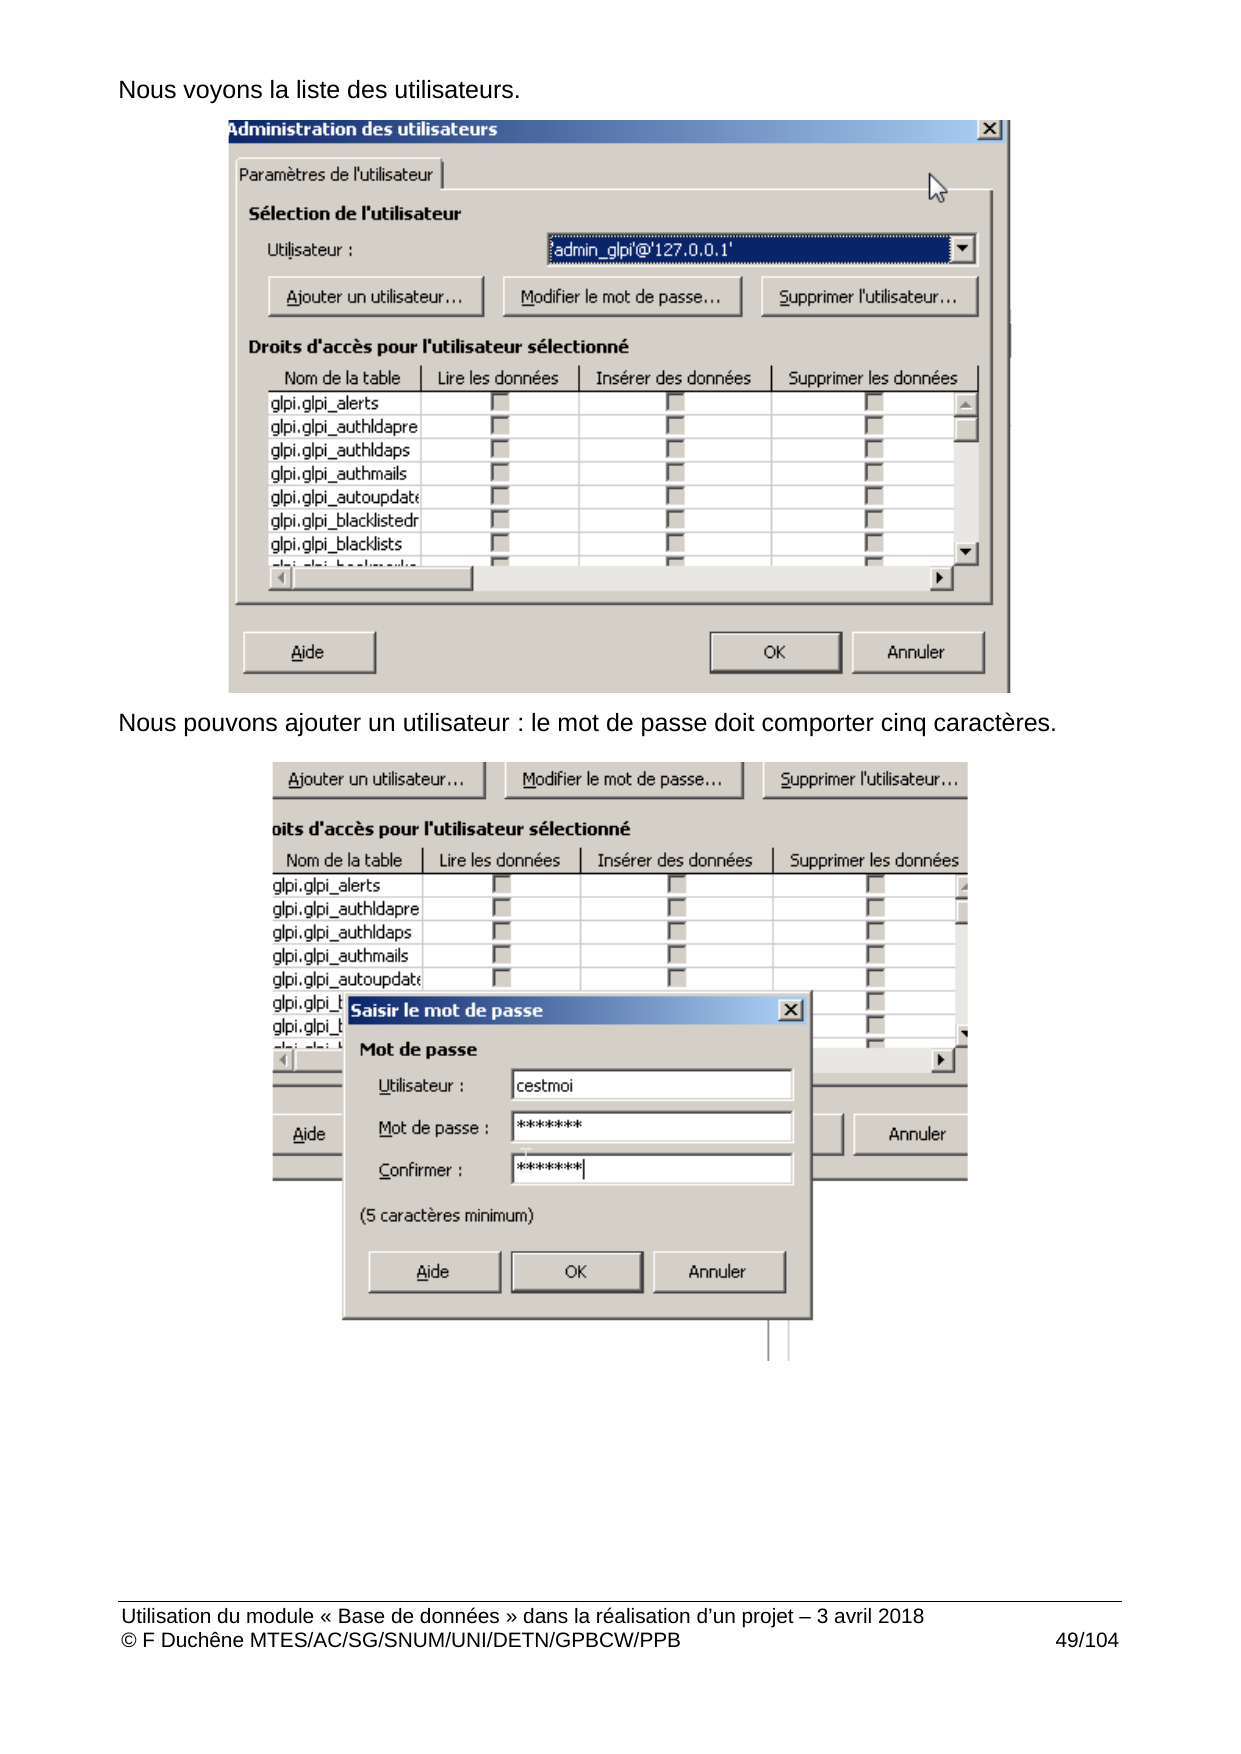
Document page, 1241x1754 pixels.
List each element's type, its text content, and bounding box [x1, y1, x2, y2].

picture [272, 762, 968, 1361]
picture [228, 120, 1012, 693]
text Nous pouvons ajouter un utilisateur : le mot de passe doit comporter cinq caractères. [118, 707, 1122, 736]
text Nous voyons la liste des utilisateurs. [118, 75, 1122, 104]
